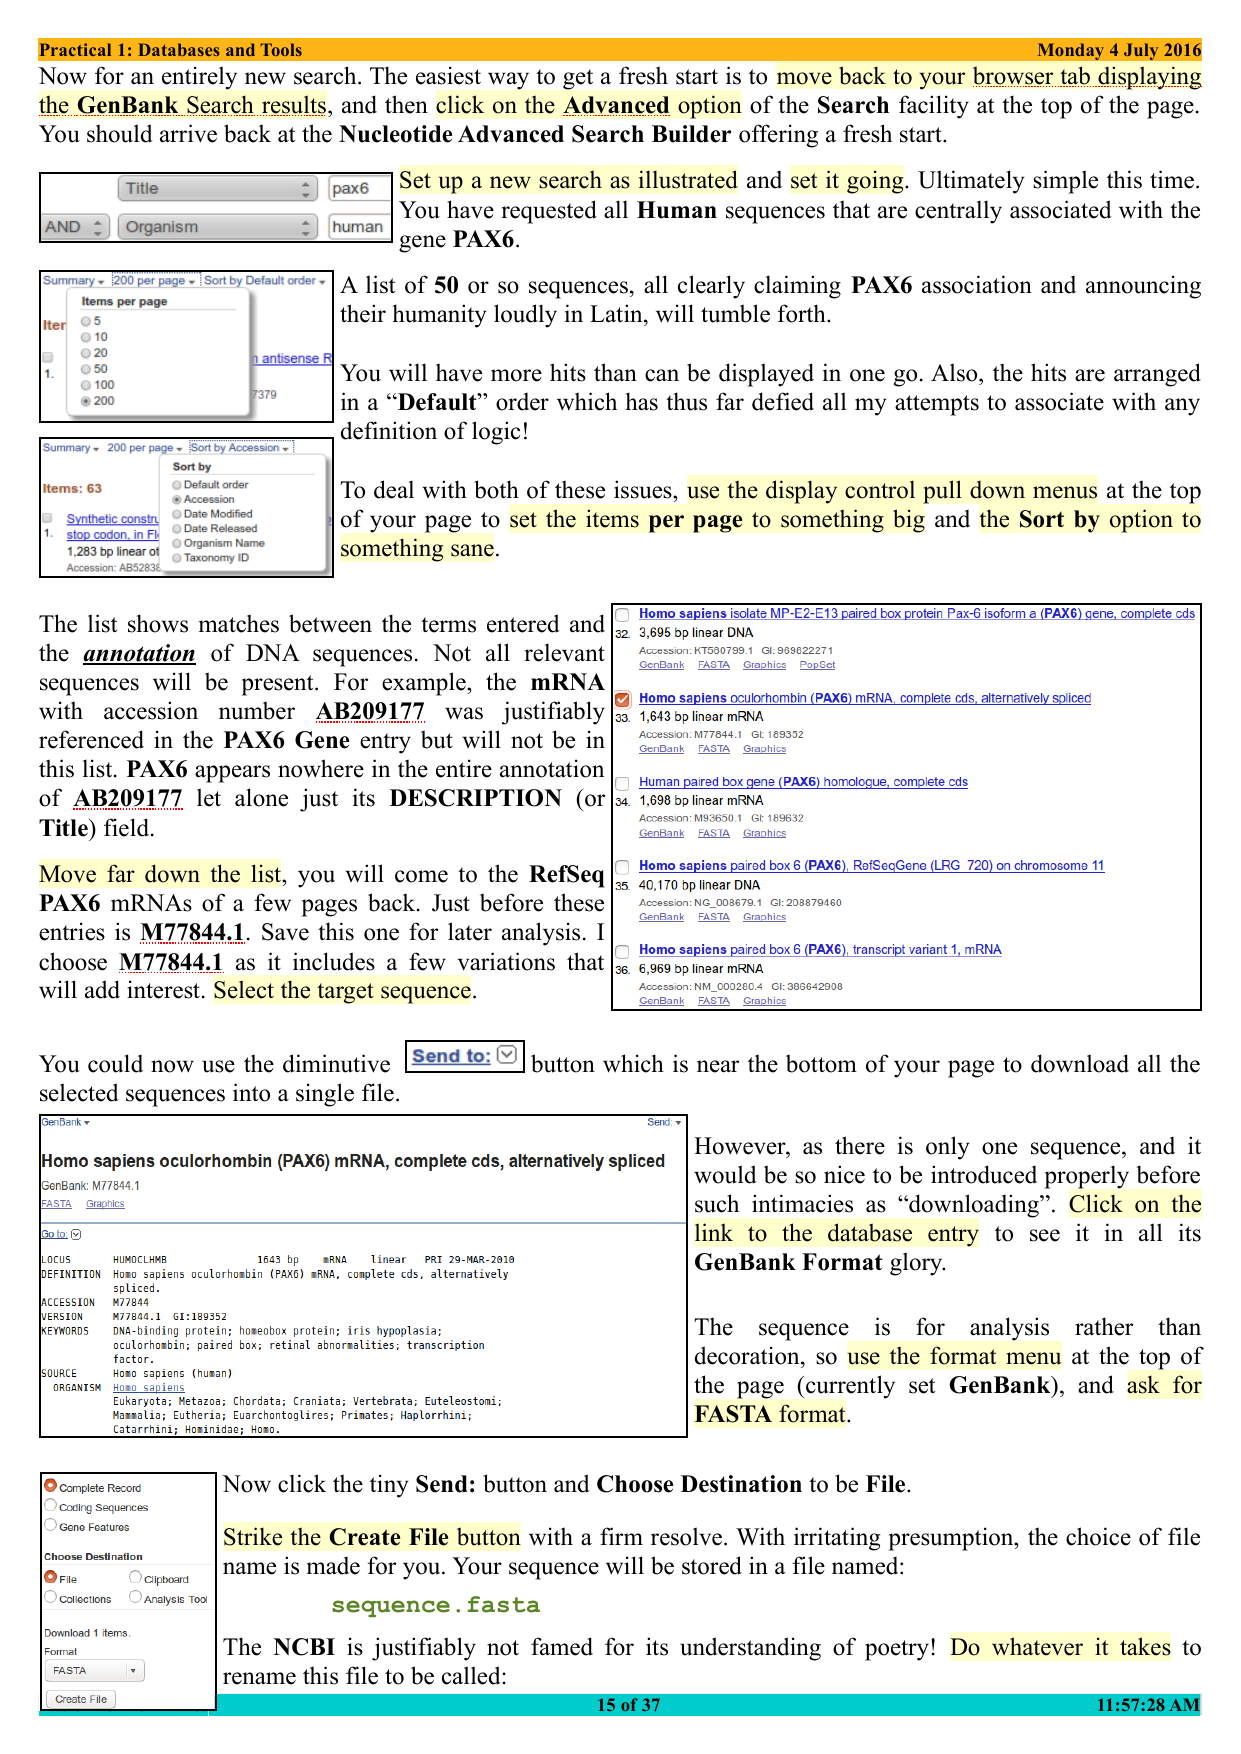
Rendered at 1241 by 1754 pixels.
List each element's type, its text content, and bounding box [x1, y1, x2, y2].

picture [42, 1474, 215, 1709]
picture [613, 605, 1200, 1009]
text sequence.fasta [217, 1592, 1202, 1620]
text Now for an entirely new search. The easiest way to get a fresh start is to move back to your browser tab displaying the GenBank Search results, and then click on the Advanced option of the Search facility at the top of the page. You should arrive back at the Nucleotide Advanced Search Builder offering a fresh start. [38, 61, 1202, 148]
text However, as there is only one sequence, and it would be so nice to be introduced properly before such intimacies as “downloading”. Click on the link to the database entry to see it in all its GenBank Format glory. [688, 1131, 1202, 1276]
text You will have more hits than can be displayed in one go. Also, the hits are arranged in a “Default” order which has thus far defied all my attempts to associate with any definition of logic! [38, 358, 1202, 445]
text Set up a new search as illustrated and set it going. Ultimately simple this time. You have requested all Human sequences that are centrally associated with the gene PAX6. [38, 165, 1202, 253]
text To deal with both of these issues, use the display control pull down menus at the top of your page to set the items per page to something big and the Sort by option to something sane. [334, 474, 1202, 562]
picture [41, 439, 332, 576]
picture [41, 174, 391, 241]
picture [41, 272, 332, 421]
text The NCBI is justifiably not famed for its understanding of poetry! Do whatever it takes to rename this file to be called: [217, 1632, 1202, 1690]
text You could now use the diminutive button which is near the bottom of your page to download all the selected sequences into a single file. [38, 1040, 1202, 1107]
picture [41, 1116, 686, 1436]
text Now click the tiny Send: button and Choose Destination to be File. [38, 1469, 1202, 1711]
text A list of 50 or so sequences, all clearly claiming PAX6 association and announcing their humanity loudly in Latin, will tumble forth. [334, 270, 1202, 328]
text Strike the Create File button with a firm resolve. With irritating presumption, the choice of file name is made for you. Your sequence will be stored in a file named: [217, 1522, 1202, 1580]
text The sequence is for analysis rather than decoration, so use the format menu at the top of the page (currently set GenBank), and ask for FASTA format. [688, 1312, 1202, 1428]
text Move far down the list, you will come to the RefSeq PAX6 mRNAs of a few pages back. Just before these entries is M77844.1. Save this one for later analysis. I choose M77844.1 as it includes a few variations that will add interest. Select the target sequence. [38, 859, 611, 1004]
picture [407, 1042, 523, 1071]
text The list shows matches between the terms entered and the annotation of DNA sequences. Not all relevant sequences will be present. For example, the mRNA with accession number AB209177 was justifiably referenced in the PAX6 Gene entry but will not be in this list. PAX6 appears nowhere in the entire annotation of AB209177 let alone just its DESCRIPTION (or Title) field. [38, 609, 611, 841]
